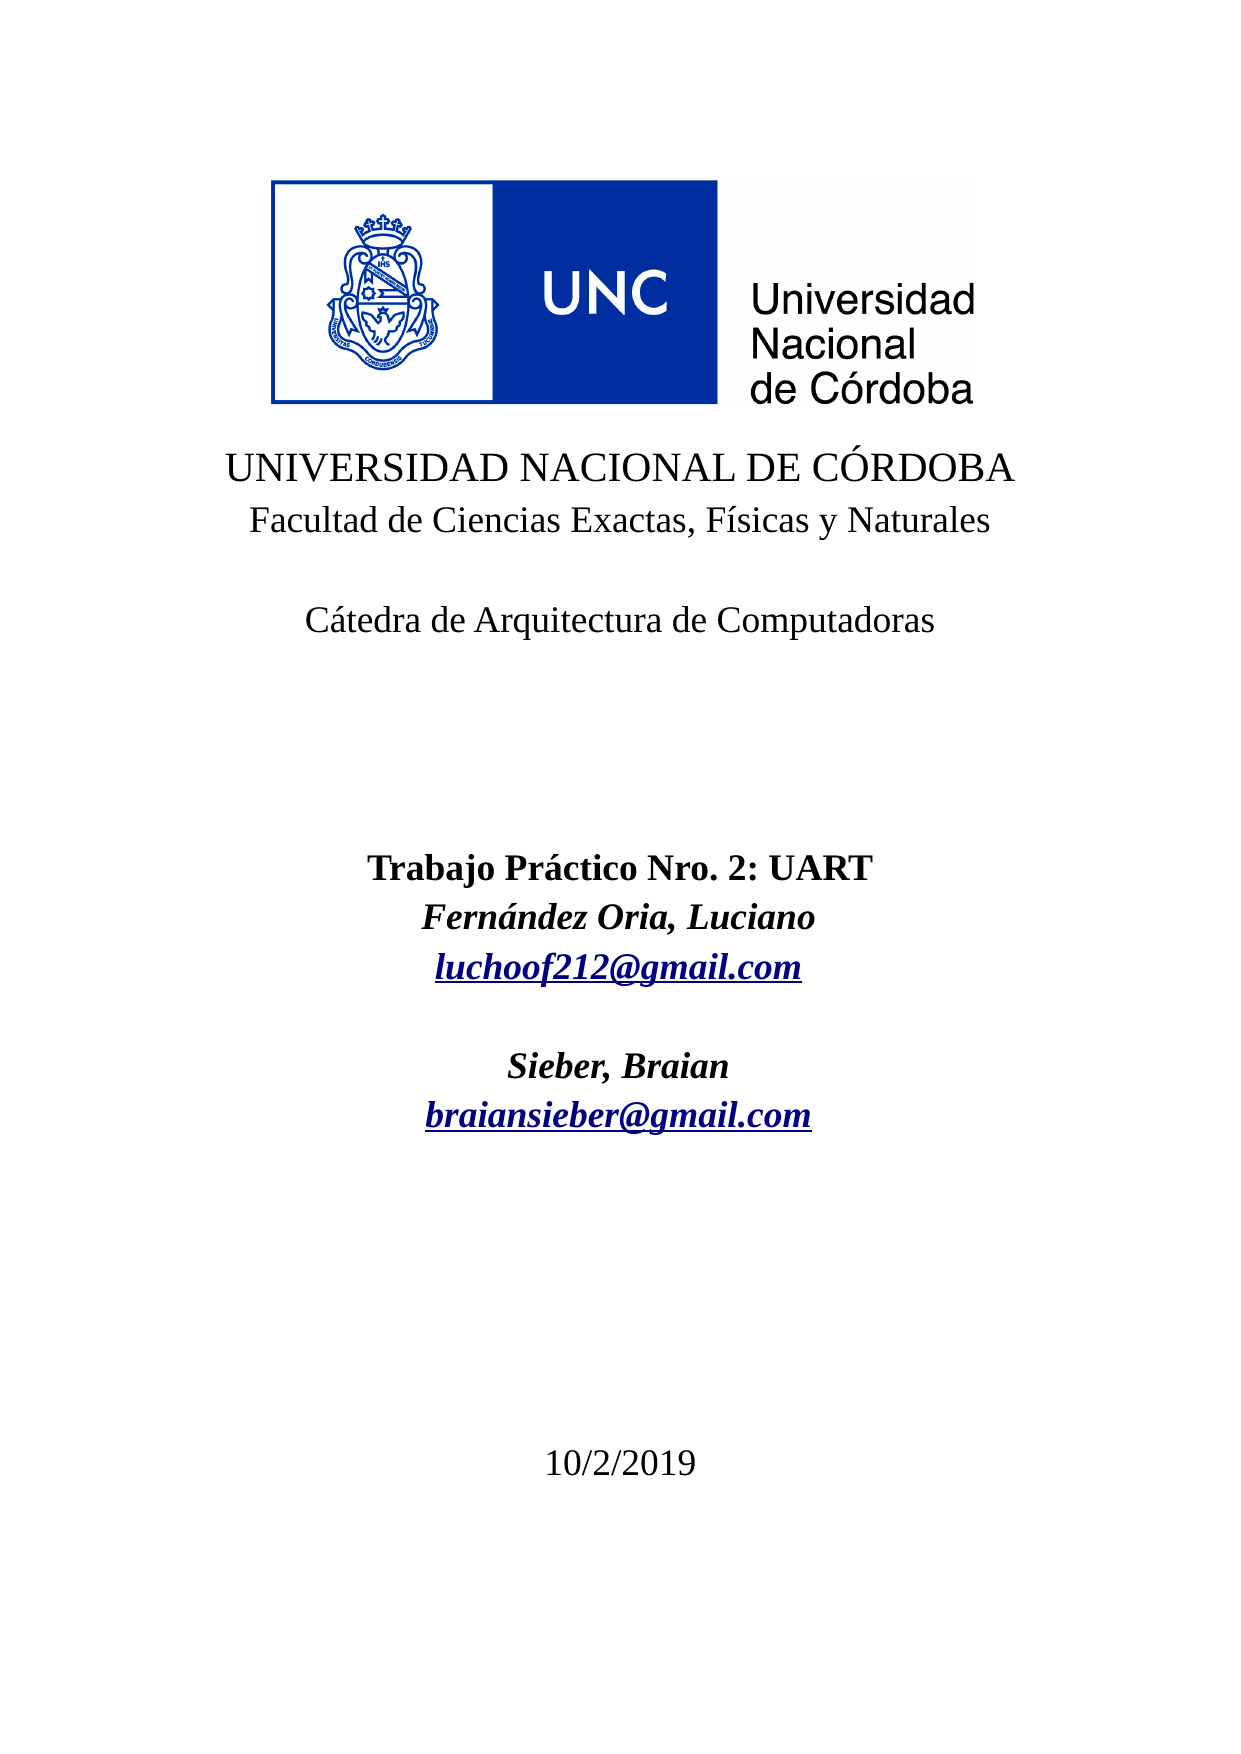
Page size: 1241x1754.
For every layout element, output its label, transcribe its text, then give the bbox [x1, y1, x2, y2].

text Sieber, Braian [118, 1043, 1122, 1086]
text luchoof212@gmail.com [118, 944, 1122, 987]
text 10/2/2019 [118, 1440, 1122, 1483]
picture [264, 178, 977, 405]
text Facultad de Ciencias Exactas, Físicas y Naturales [118, 498, 1122, 541]
text braiansieber@gmail.com [118, 1093, 1122, 1136]
text Fernández Oria, Luciano [118, 894, 1122, 938]
text UNIVERSIDAD NACIONAL DE CÓRDOBA [118, 443, 1122, 491]
text Trabajo Práctico Nro. 2: UART [118, 845, 1122, 888]
text Cátedra de Arquitectura de Computadoras [118, 597, 1122, 640]
